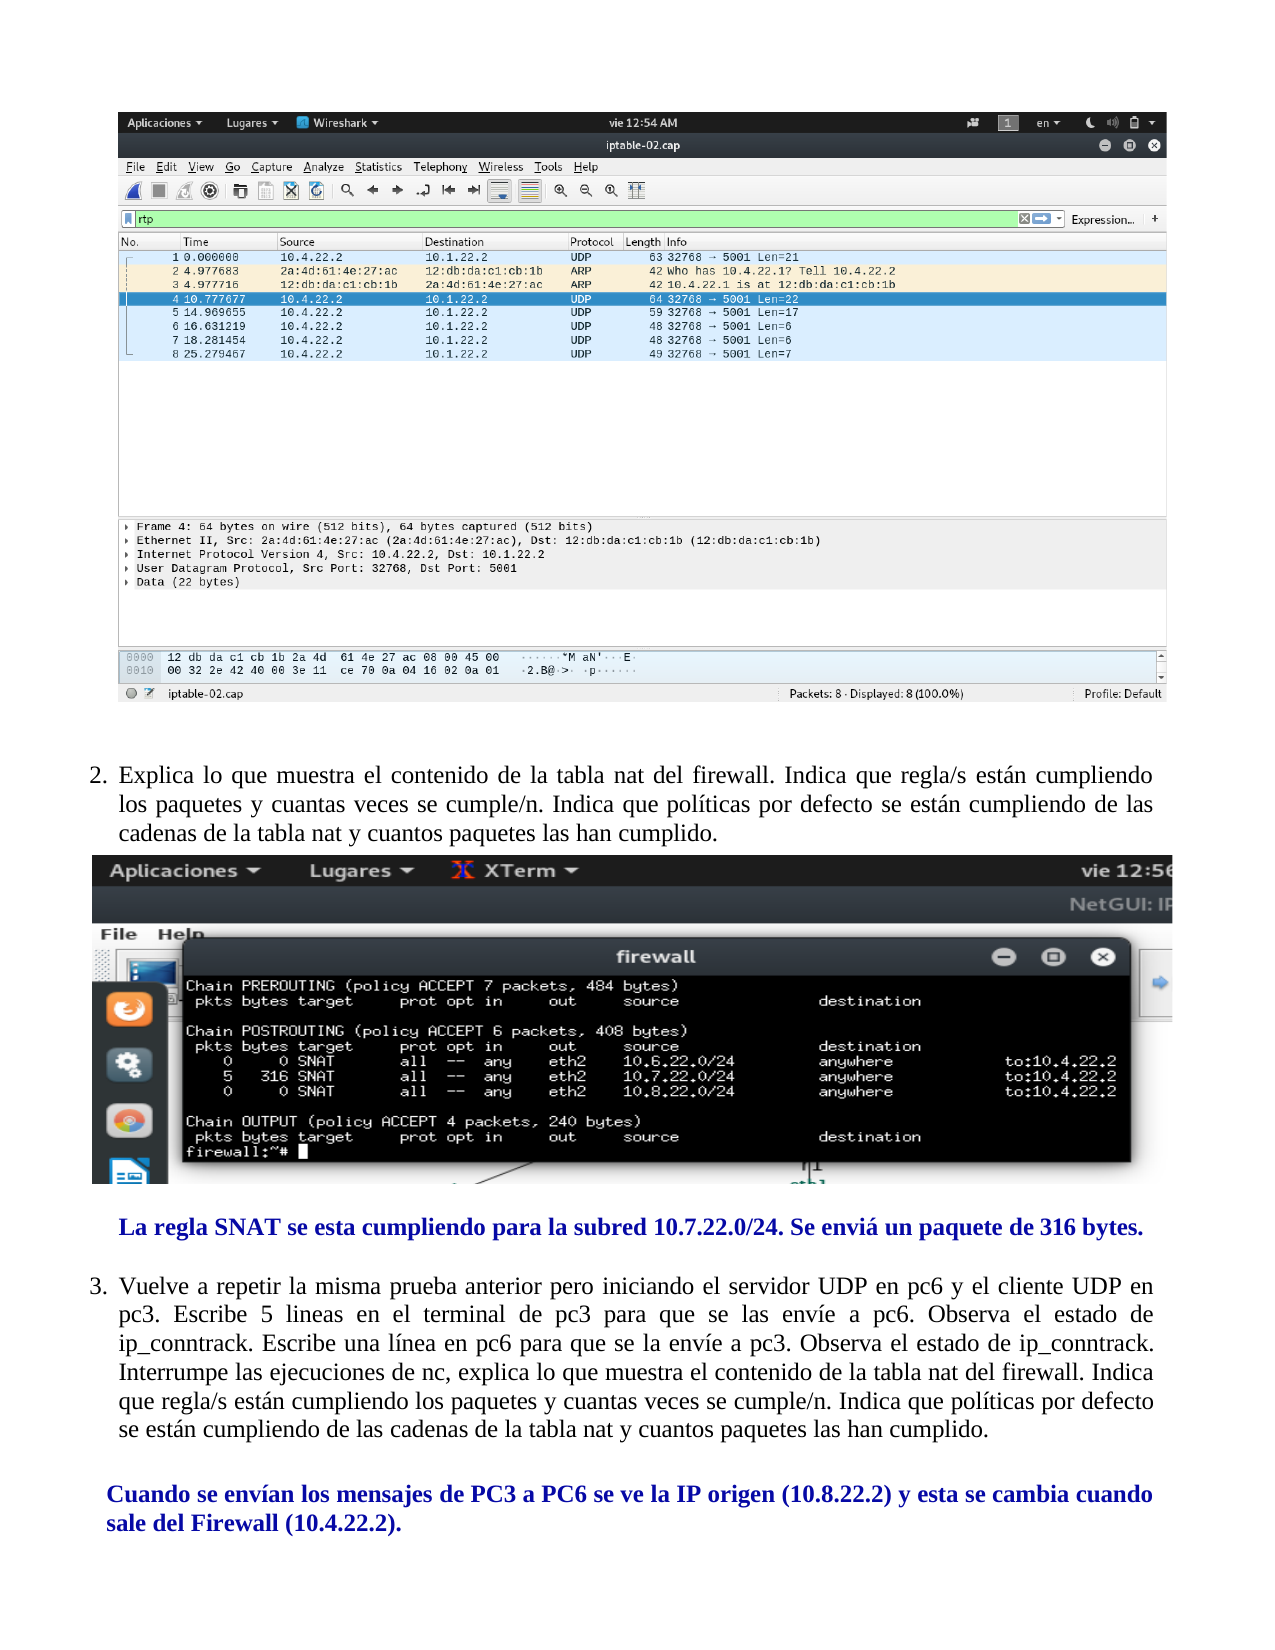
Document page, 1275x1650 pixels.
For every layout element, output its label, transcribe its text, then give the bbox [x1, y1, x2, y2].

text La regla SNAT se esta cumpliendo para la subred 10.7.22.0/24. Se enviá un paquete de 316 bytes. [118, 1212, 1167, 1241]
picture [118, 112, 1167, 702]
list Explica lo que muestra el contenido de la tabla nat del firewall. Indica que regla/s están cumpliendo los paquetes y cuantas veces se cumple/n. Indica que políticas por defecto se están cumpliendo de las cadenas de la tabla nat y cuantos paquetes las han cumplido. [106, 760, 1154, 846]
text Cuando se envían los mensajes de PC3 a PC6 se ve la IP origen (10.8.22.2) y esta se cambia cuando sale del Firewall (10.4.22.2). [106, 1479, 1153, 1536]
list Vuelve a repetir la misma prueba anterior pero iniciando el servidor UDP en pc6 y el cliente UDP en pc3. Escribe 5 lineas en el terminal de pc3 para que se las envíe a pc6. Observa el estado de ip_conntrack. Escribe una línea en pc6 para que se la envíe a pc3. Observa el estado de ip_conntrack. Interrumpe las ejecuciones de nc, explica lo que muestra el contenido de la tabla nat del firewall. Indica que regla/s están cumpliendo los paquetes y cuantas veces se cumple/n. Indica que políticas por defecto se están cumpliendo de las cadenas de la tabla nat y cuantos paquetes las han cumplido. [106, 1271, 1154, 1443]
